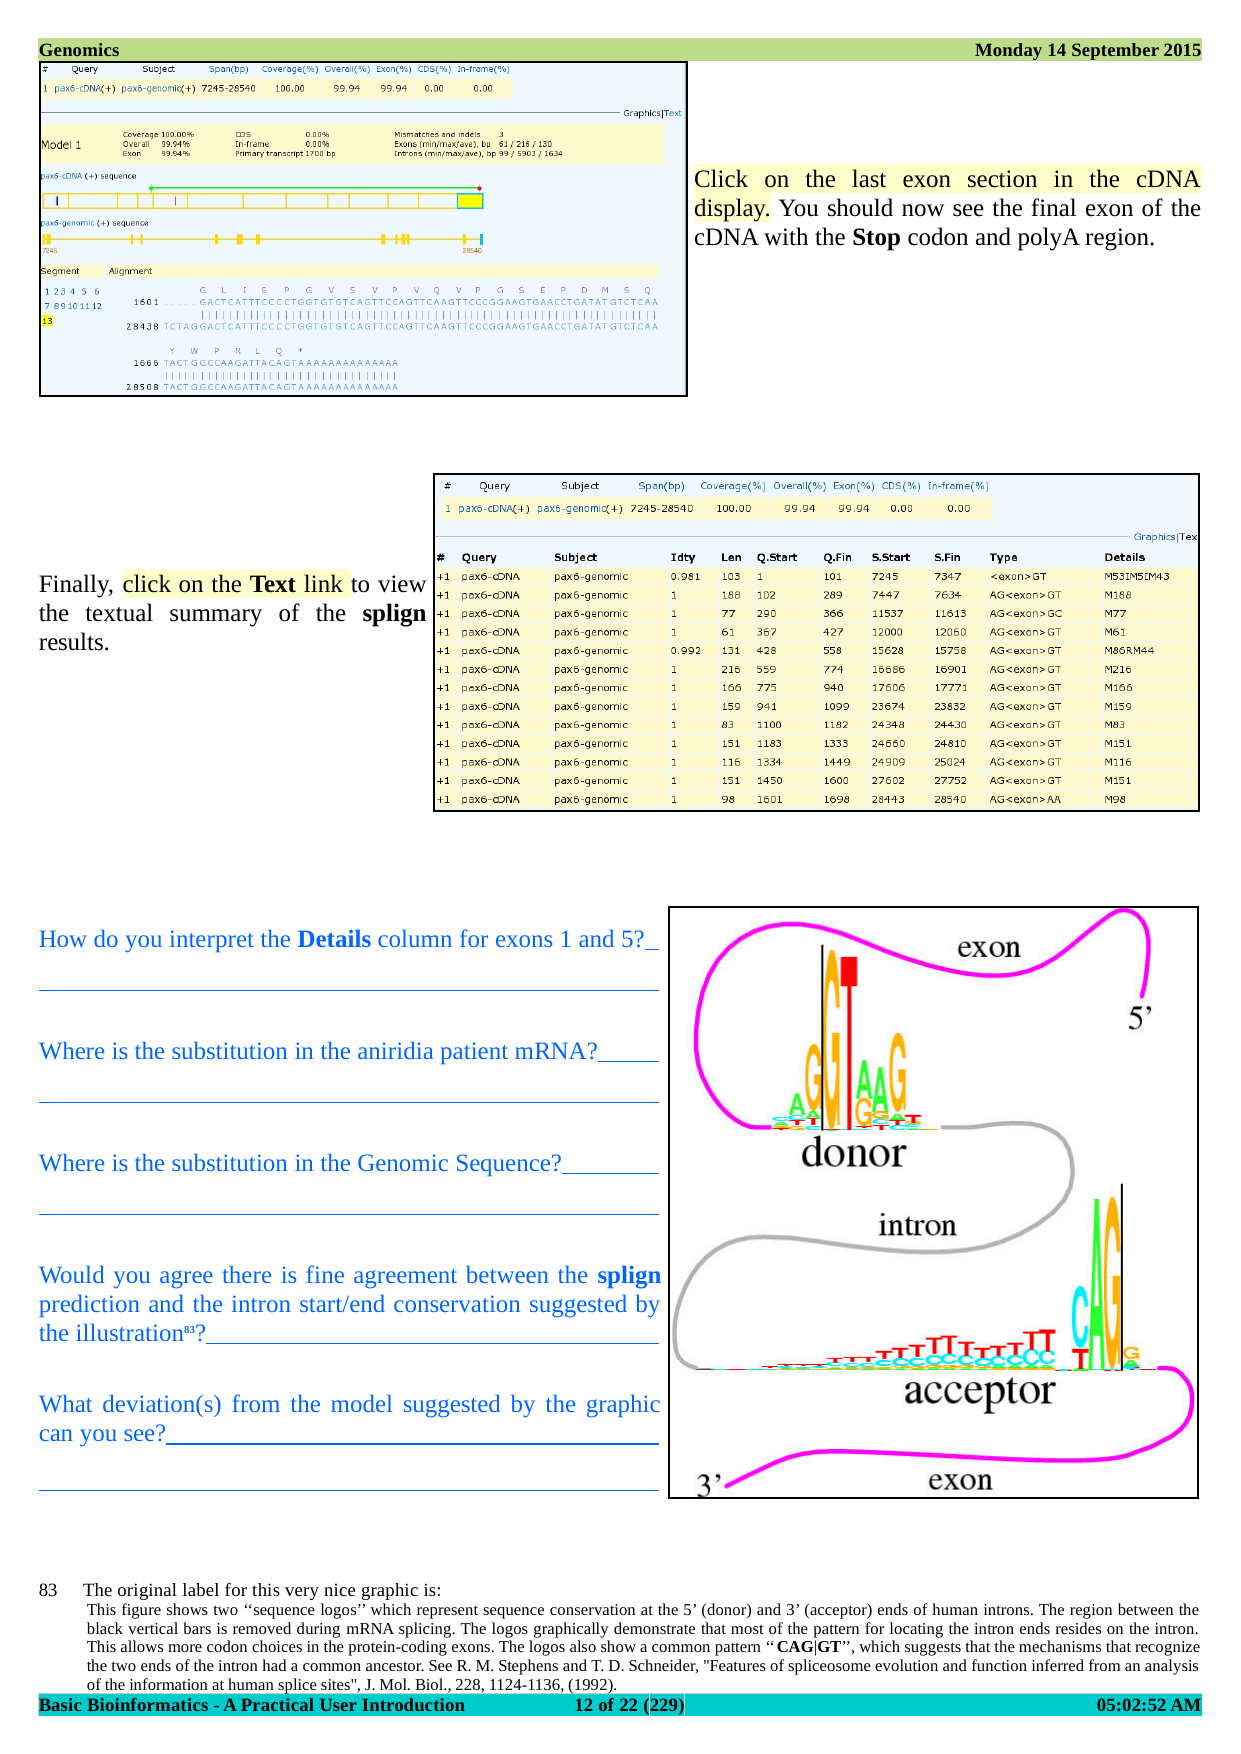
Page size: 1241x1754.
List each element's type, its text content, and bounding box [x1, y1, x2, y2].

text What deviation(s) from the model suggested by the graphic can you see? [38, 1389, 667, 1447]
text Finally, click on the Text link to view the textual summary of the splign results. [38, 569, 432, 656]
text Where is the substitution in the aniridia patient mRNA? [38, 1036, 667, 1065]
text The original label for this very nice graphic is: [38, 1579, 1202, 1601]
text This figure shows two ‘‘sequence logos’’ which represent sequence conservation at the 5’ (donor) and 3’ (acceptor) ends of human introns. The region between the black vertical bars is removed during mRNA splicing. The logos graphically demonstrate that most of the pattern for locating the intron ends resides on the intron. This allows more codon choices in the protein-coding exons. The logos also show a common pattern ‘‘CAG|GT’’, which suggests that the mechanisms that recognize the two ends of the intron had a common ancestor. See R. M. Stephens and T. D. Schneider, "Features of spliceosome evolution and function inferred from an analysis of the information at human splice sites", J. Mol. Biol., 228, 1124-1136, (1992). [87, 1601, 1201, 1693]
text How do you interpret the Details column for exons 1 and 5? [38, 924, 667, 953]
picture [670, 908, 1197, 1497]
text Click on the last exon section in the cDNA display. You should now see the final exon of the cDNA with the Stop codon and polyA region. [688, 164, 1202, 251]
picture [41, 63, 686, 395]
text Where is the substitution in the Genomic Sequence? [38, 1148, 667, 1177]
text Would you agree there is fine agreement between the splign prediction and the intron start/end conservation suggested by the illustration? [38, 1260, 667, 1347]
picture [435, 475, 1198, 810]
